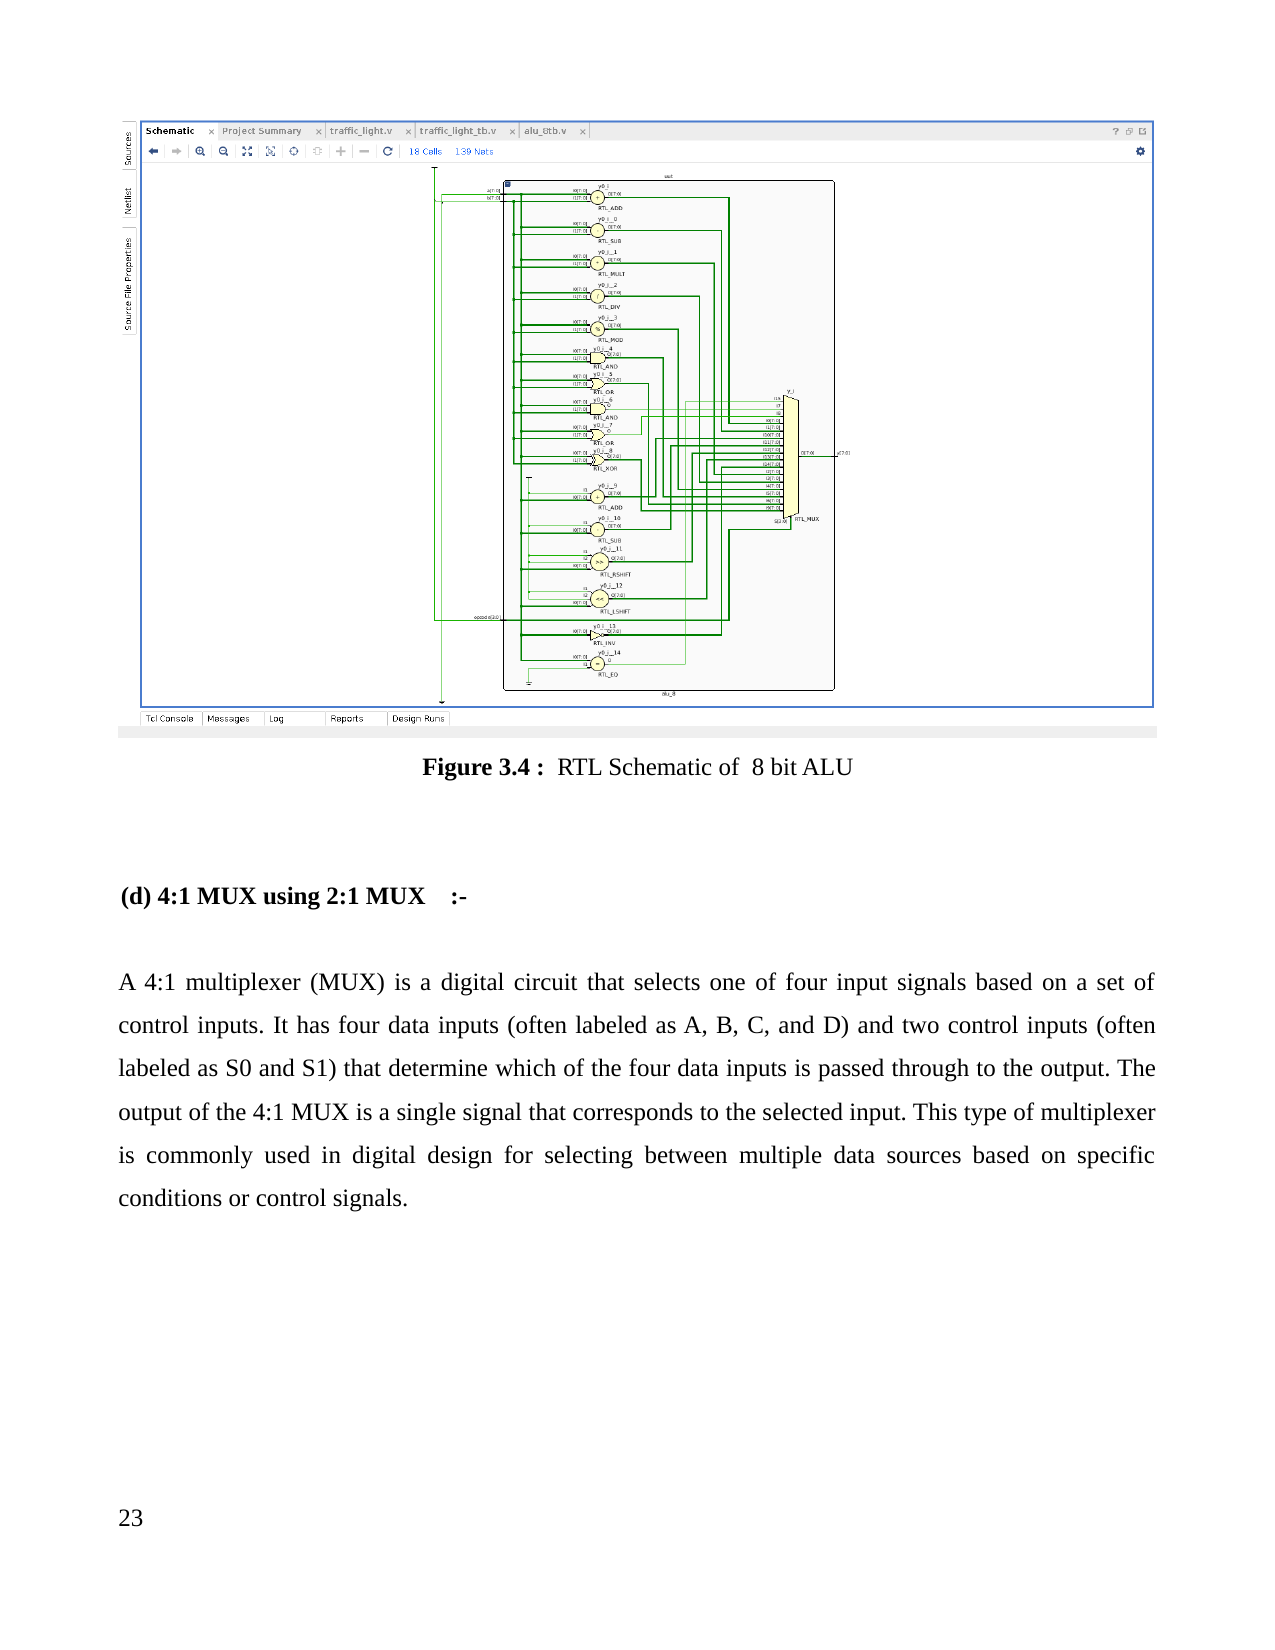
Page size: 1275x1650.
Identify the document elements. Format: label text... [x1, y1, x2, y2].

text Figure 3.4 : RTL Schematic of 8 bit ALU [118, 738, 1157, 780]
picture [118, 118, 1157, 738]
text (d) 4:1 MUX using 2:1 MUX :- [118, 881, 1157, 910]
text A 4:1 multiplexer (MUX) is a digital circuit that selects one of four input signals based on a set of control inputs. It has four data inputs (often labeled as A, B, C, and D) and two control inputs (often labeled as S0 and S1) that determine which of the four data inputs is passed through to the output. The output of the 4:1 MUX is a single signal that corresponds to the selected input. This type of multiplexer is commonly used in digital design for selecting between multiple data sources based on specific conditions or control signals. [118, 967, 1157, 1212]
